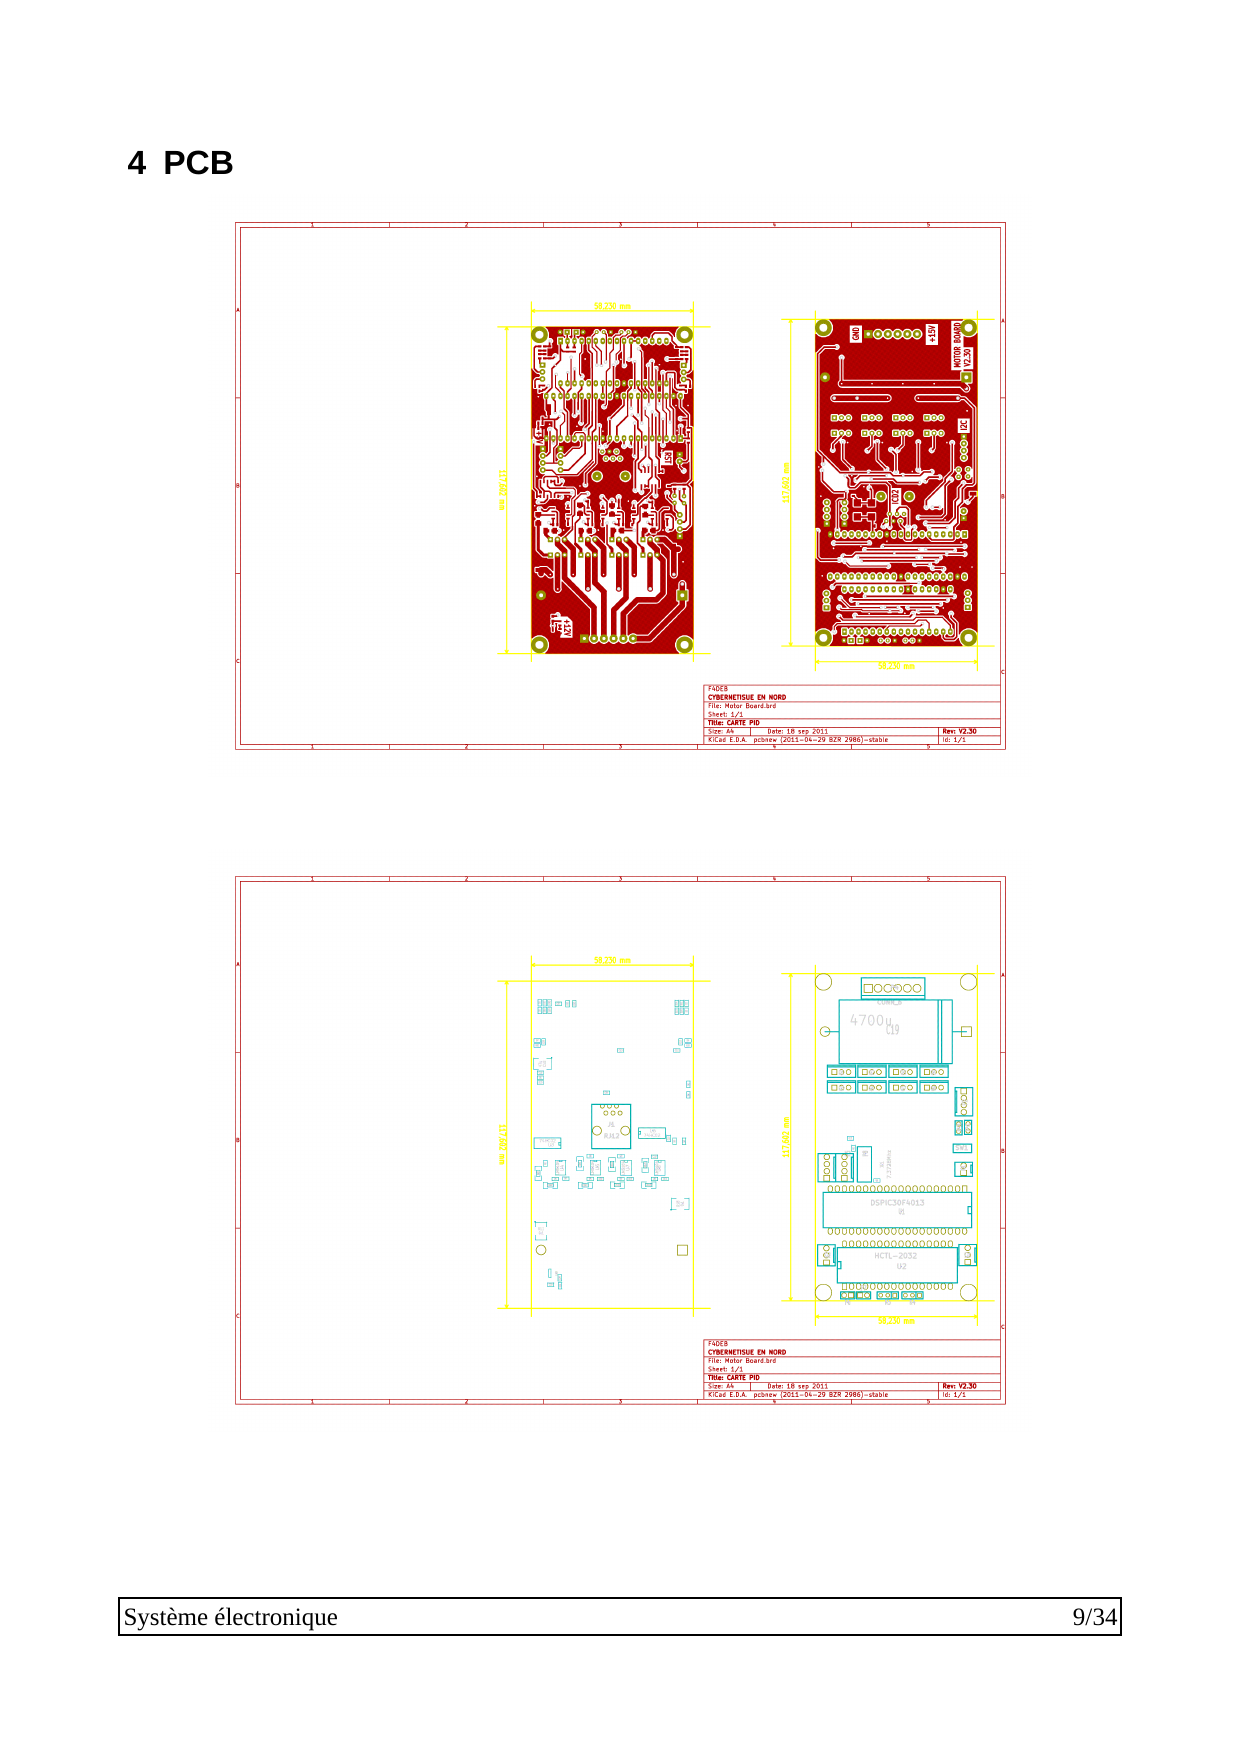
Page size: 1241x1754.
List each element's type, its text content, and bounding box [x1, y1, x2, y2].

picture [207, 849, 1033, 1432]
subtitle PCB [118, 143, 1122, 182]
picture [207, 194, 1033, 777]
